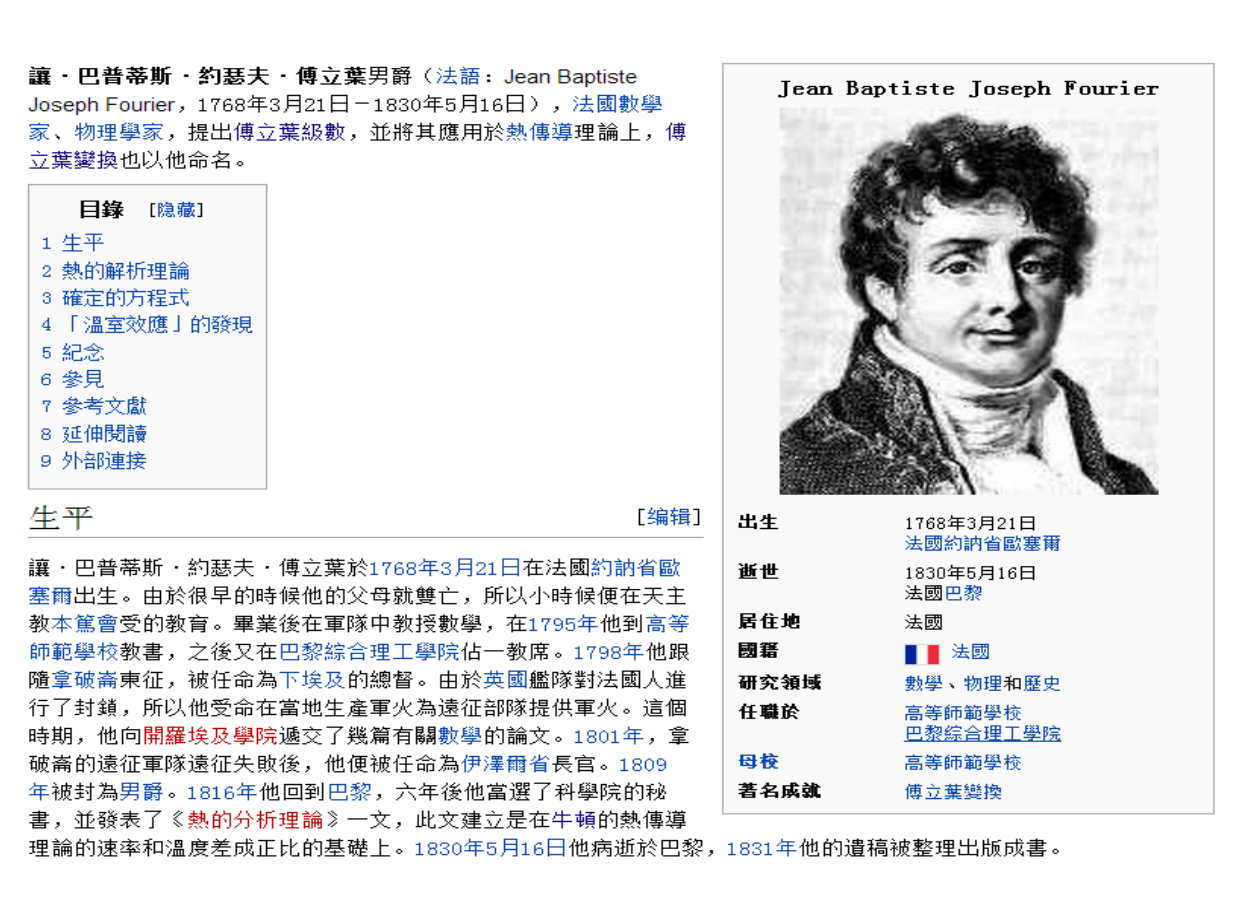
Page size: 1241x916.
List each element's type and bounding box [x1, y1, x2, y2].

picture [19, 59, 1221, 863]
